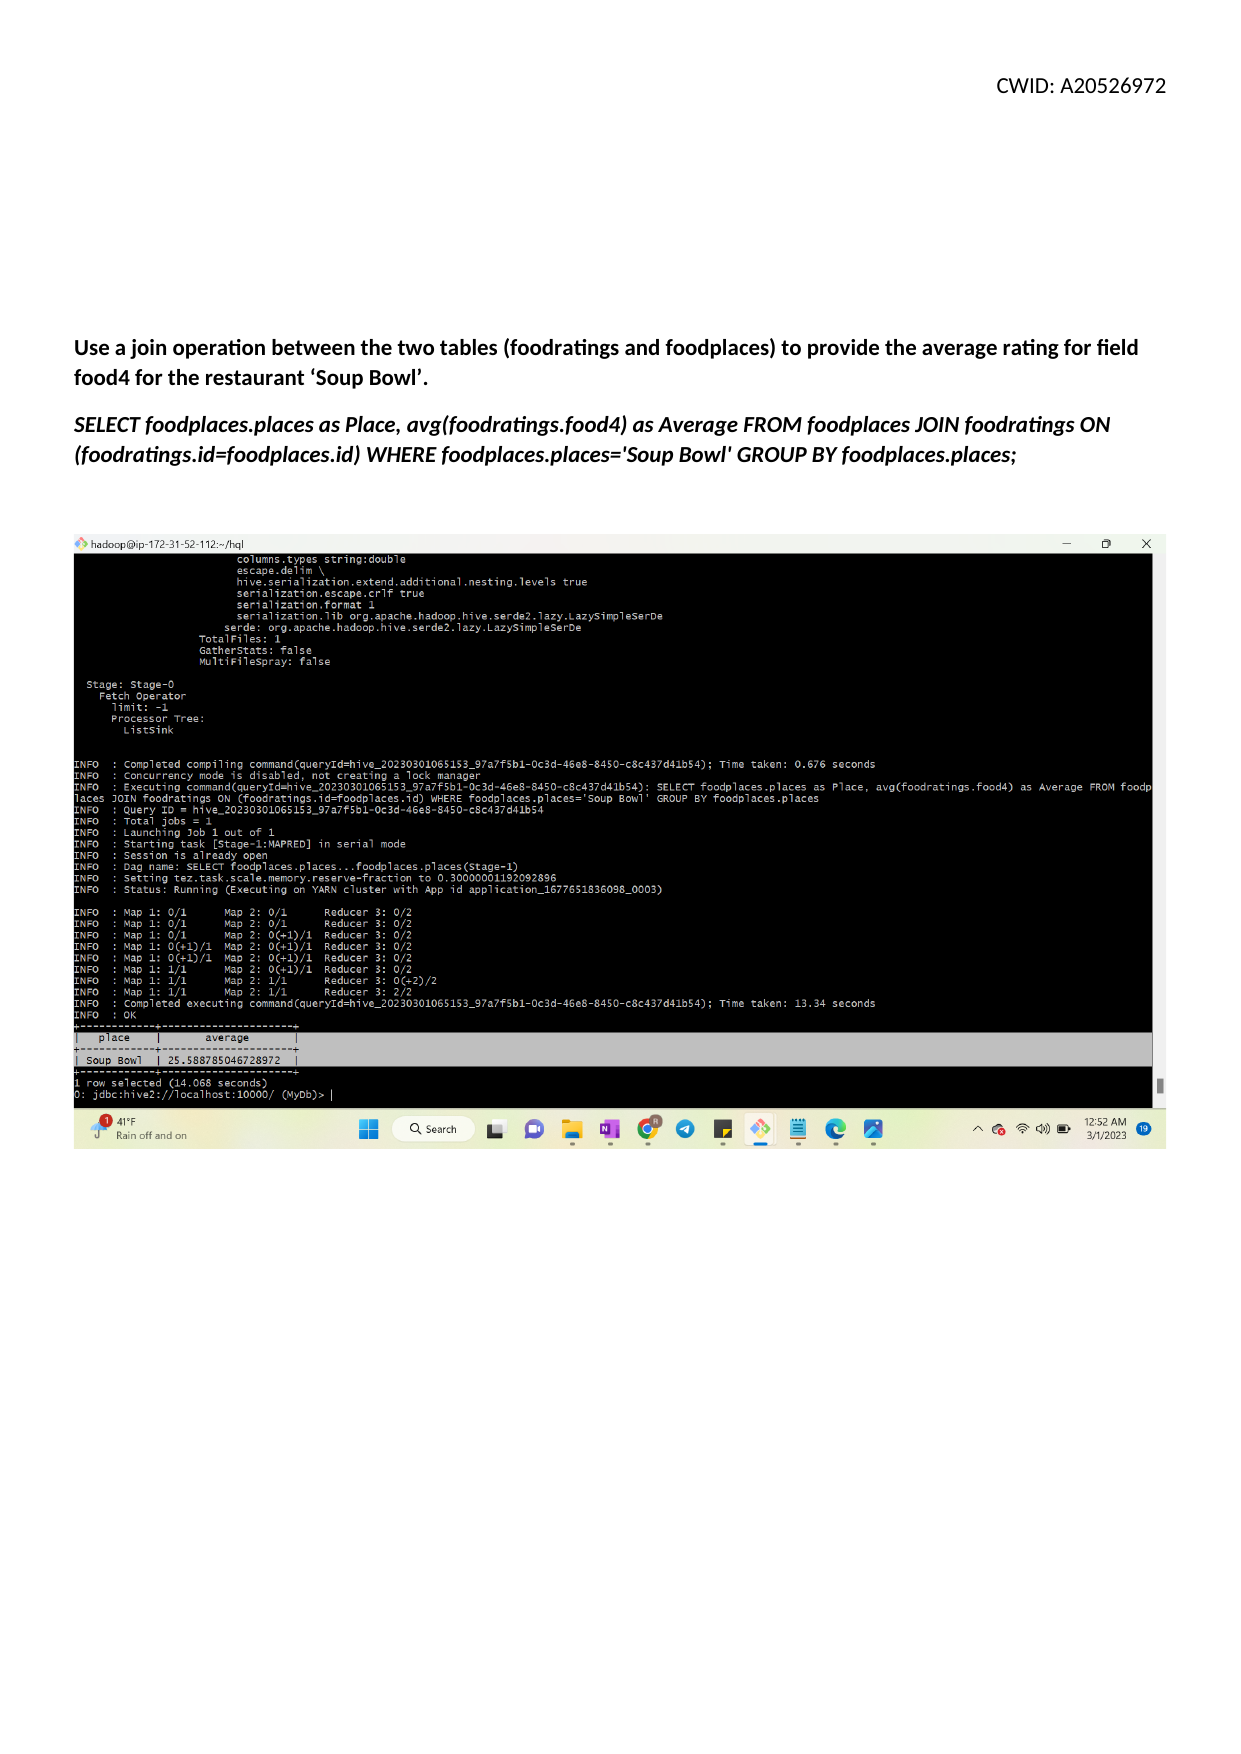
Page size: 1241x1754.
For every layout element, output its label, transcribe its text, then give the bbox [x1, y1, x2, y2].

text Use a join operation between the two tables (foodratings and foodplaces) to provide the average rating for field food4 for the restaurant ‘Soup Bowl’. [74, 333, 1166, 391]
text SELECT foodplaces.places as Place, avg(foodratings.food4) as Average FROM foodplaces JOIN foodratings ON (foodratings.id=foodplaces.id) WHERE foodplaces.places='Soup Bowl' GROUP BY foodplaces.places; [74, 410, 1166, 468]
picture [73, 534, 1167, 1149]
